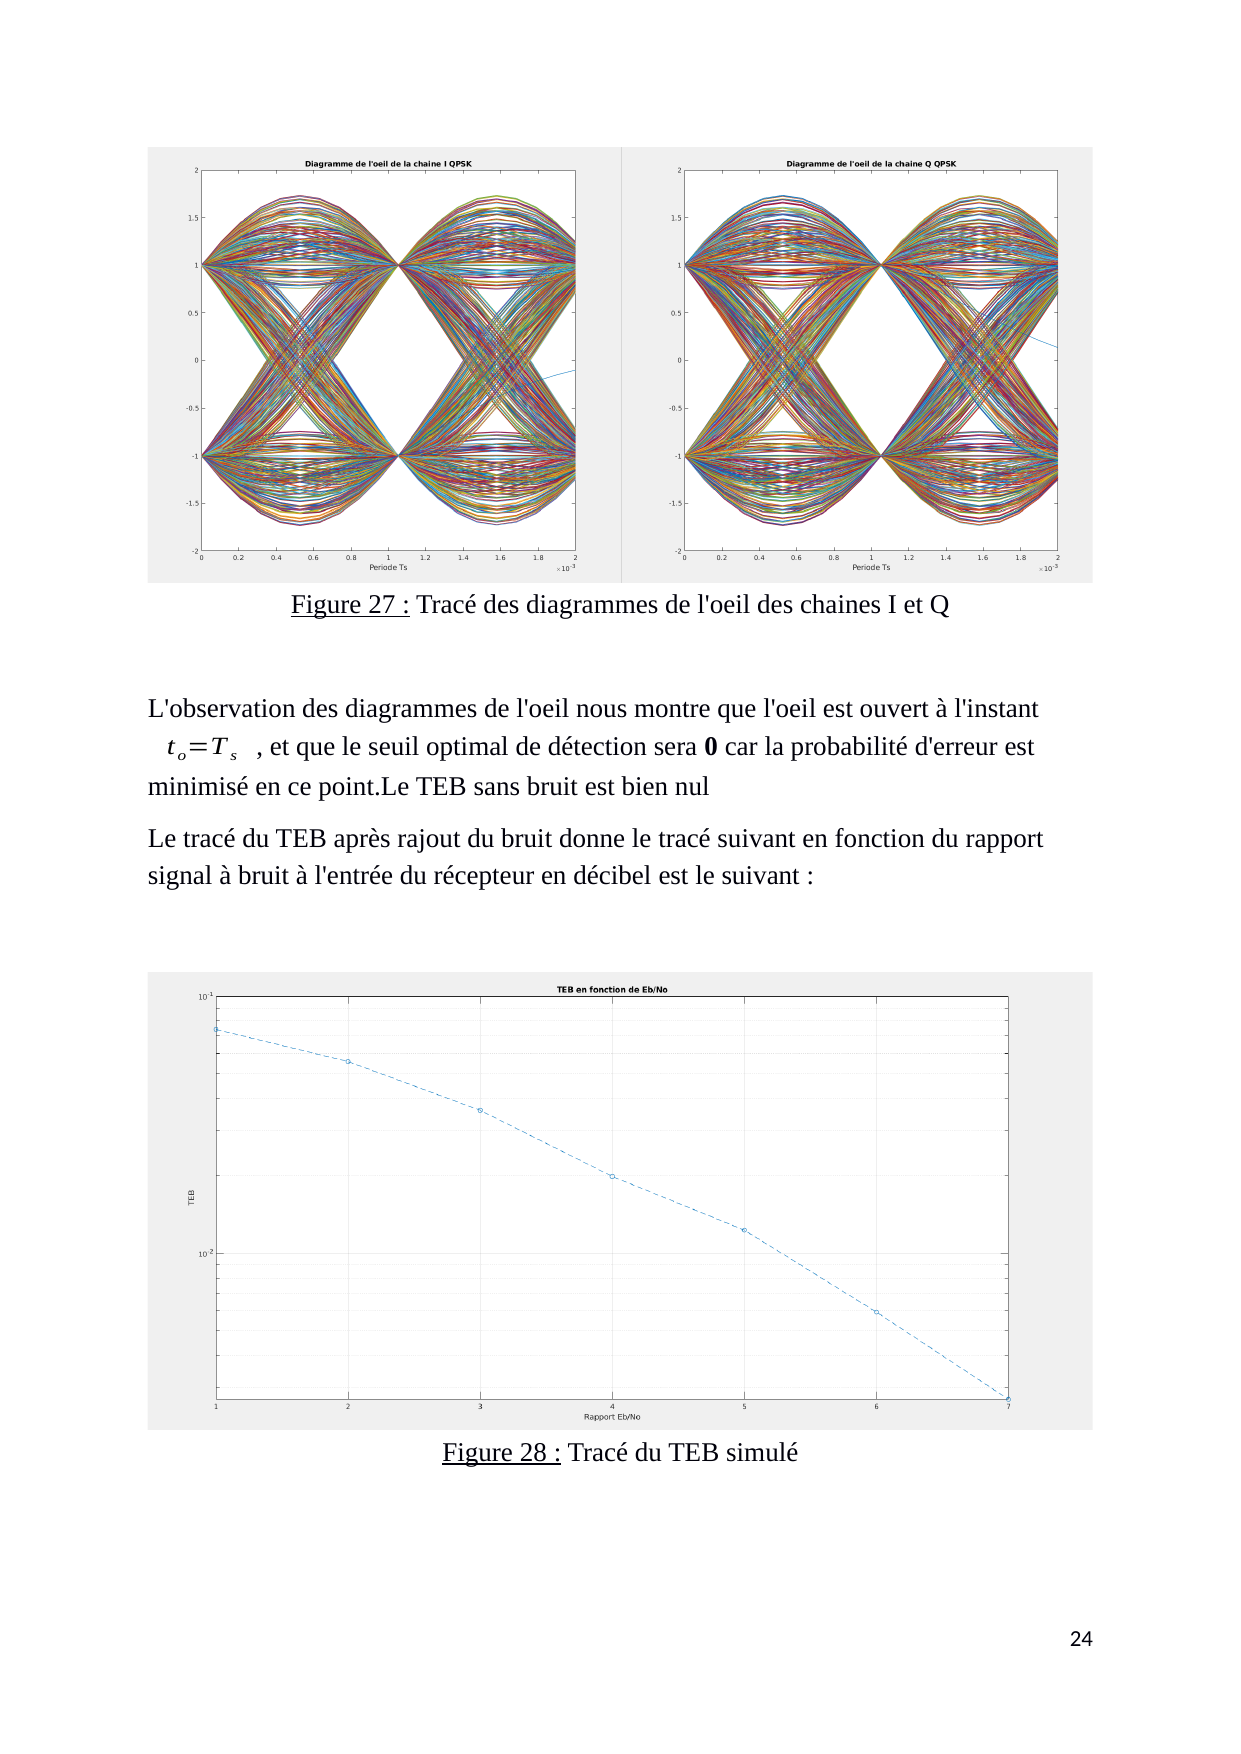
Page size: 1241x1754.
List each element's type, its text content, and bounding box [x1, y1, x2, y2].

text Figure 28 : Tracé du TEB simulé [148, 1430, 1093, 1467]
text Figure 27 : Tracé des diagrammes de l'oeil des chaines I et Q [148, 583, 1093, 620]
text [148, 963, 1093, 972]
picture [147, 147, 1093, 583]
text L'observation des diagrammes de l'oeil nous montre que l'oeil est ouvert à l'instant , et que le seuil optimal de détection sera 0 car la probabilité d'erreur est minimisé en ce point.Le TEB sans bruit est bien nul [148, 692, 1093, 801]
picture [147, 972, 1093, 1430]
text Le tracé du TEB après rajout du bruit donne le tracé suivant en fonction du rapport signal à bruit à l'entrée du récepteur en décibel est le suivant : [148, 822, 1093, 890]
